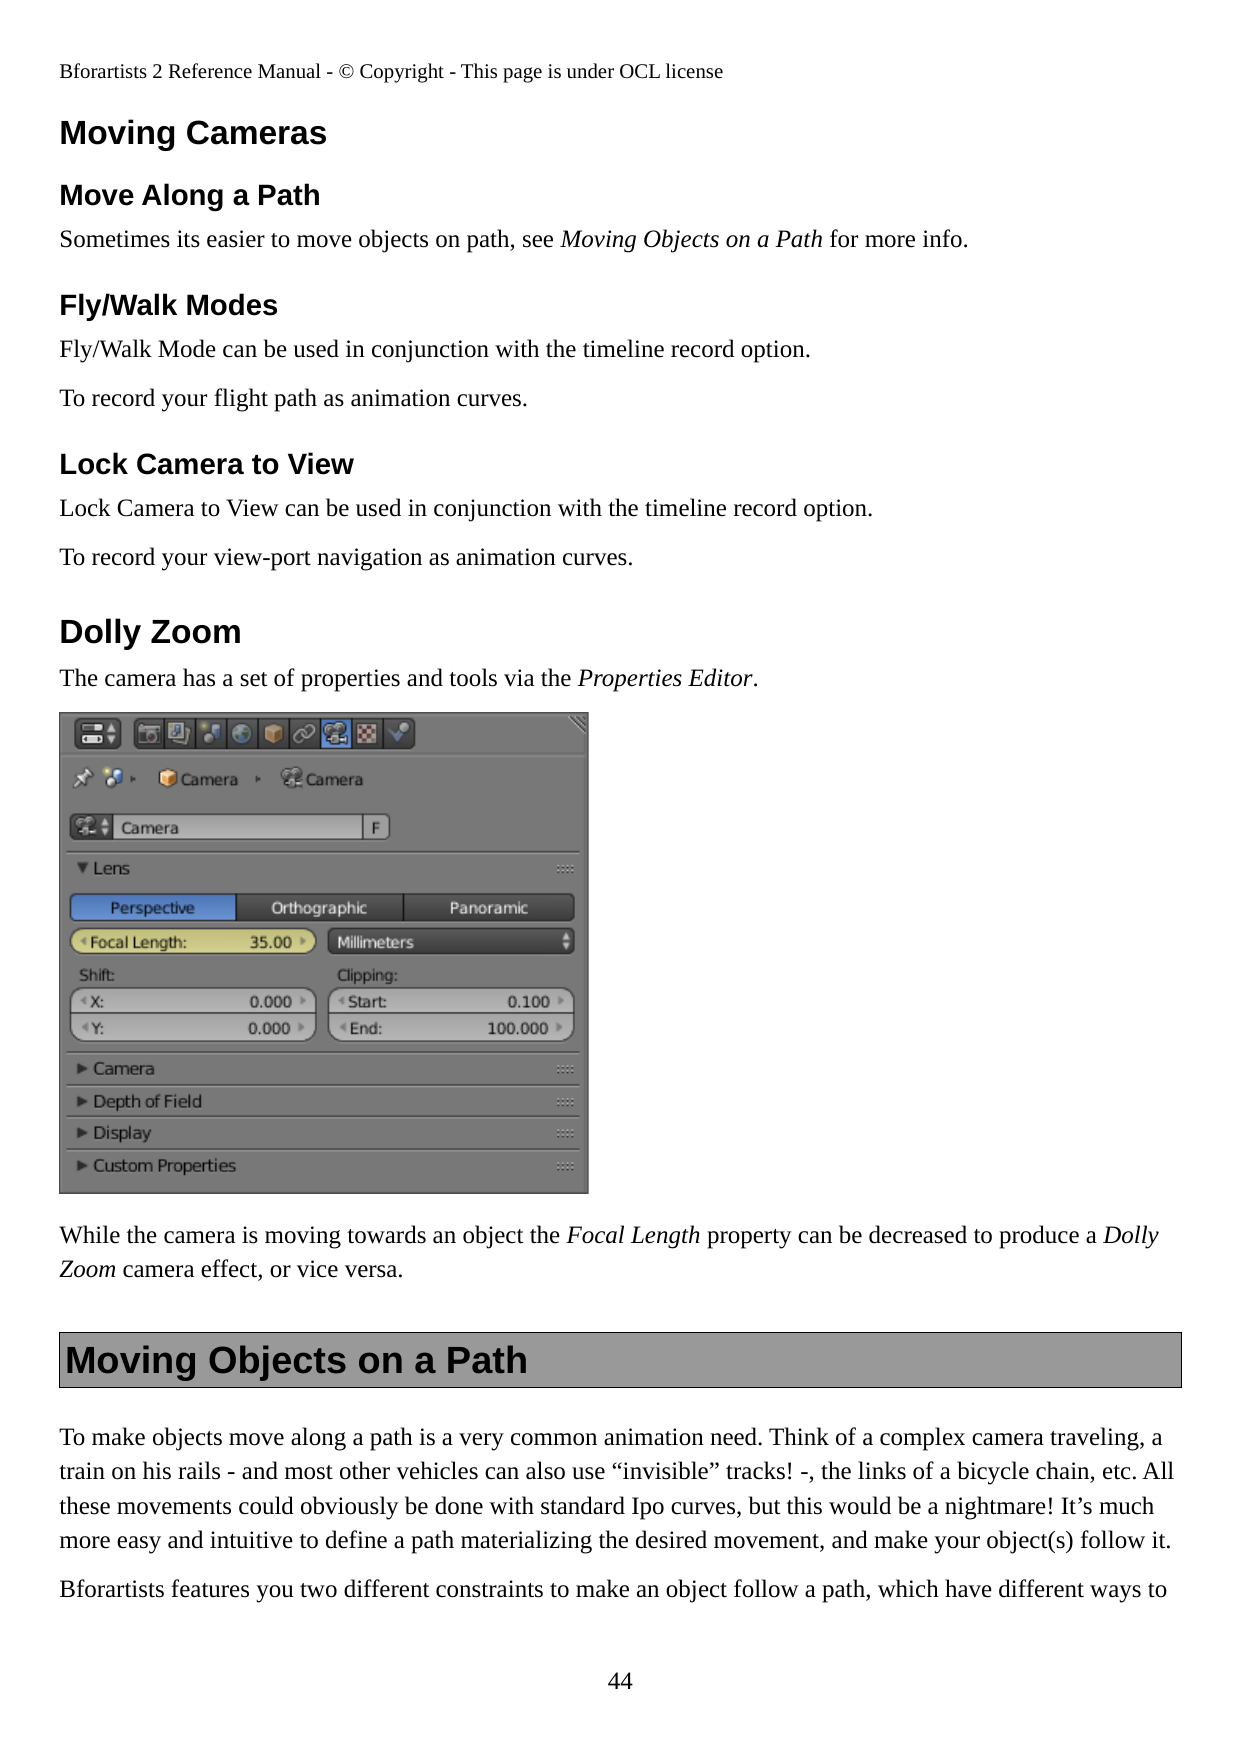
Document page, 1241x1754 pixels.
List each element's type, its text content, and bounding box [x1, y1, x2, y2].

text To record your view-port navigation as animation curves. [59, 542, 1181, 571]
text To record your flight path as animation curves. [59, 383, 1181, 412]
text Sometimes its easier to move objects on path, see Moving Objects on a Path for more info. [59, 224, 1181, 253]
subtitle Dolly Zoom [59, 612, 1181, 651]
subtitle Move Along a Path [59, 178, 1181, 212]
text Fly/Walk Mode can be used in conjunction with the timeline record option. [59, 334, 1181, 363]
text Bforartists features you two different constraints to make an object follow a path, which have different ways to [59, 1574, 1181, 1603]
text While the camera is moving towards an object the Focal Length property can be decreased to produce a Dolly Zoom camera effect, or vice versa. [59, 1220, 1181, 1283]
table_header Moving Objects on a Path [60, 1333, 1181, 1387]
text To make objects move along a path is a very common animation need. Think of a complex camera traveling, a train on his rails - and most other vehicles can also use “invisible” tracks! -, the links of a bicycle chain, etc. All these movements could obviously be done with standard Ipo curves, but this would be a nightmare! It’s much more easy and intuitive to define a path materializing the desired movement, and make your object(s) follow it. [59, 1422, 1181, 1554]
picture [59, 712, 589, 1194]
text Lock Camera to View can be used in conjunction with the timeline record option. [59, 493, 1181, 522]
subtitle Lock Camera to View [59, 447, 1181, 481]
text The camera has a set of properties and tools via the Properties Editor. [59, 663, 1181, 692]
subtitle Fly/Walk Modes [59, 288, 1181, 322]
subtitle Moving Cameras [59, 113, 1181, 151]
